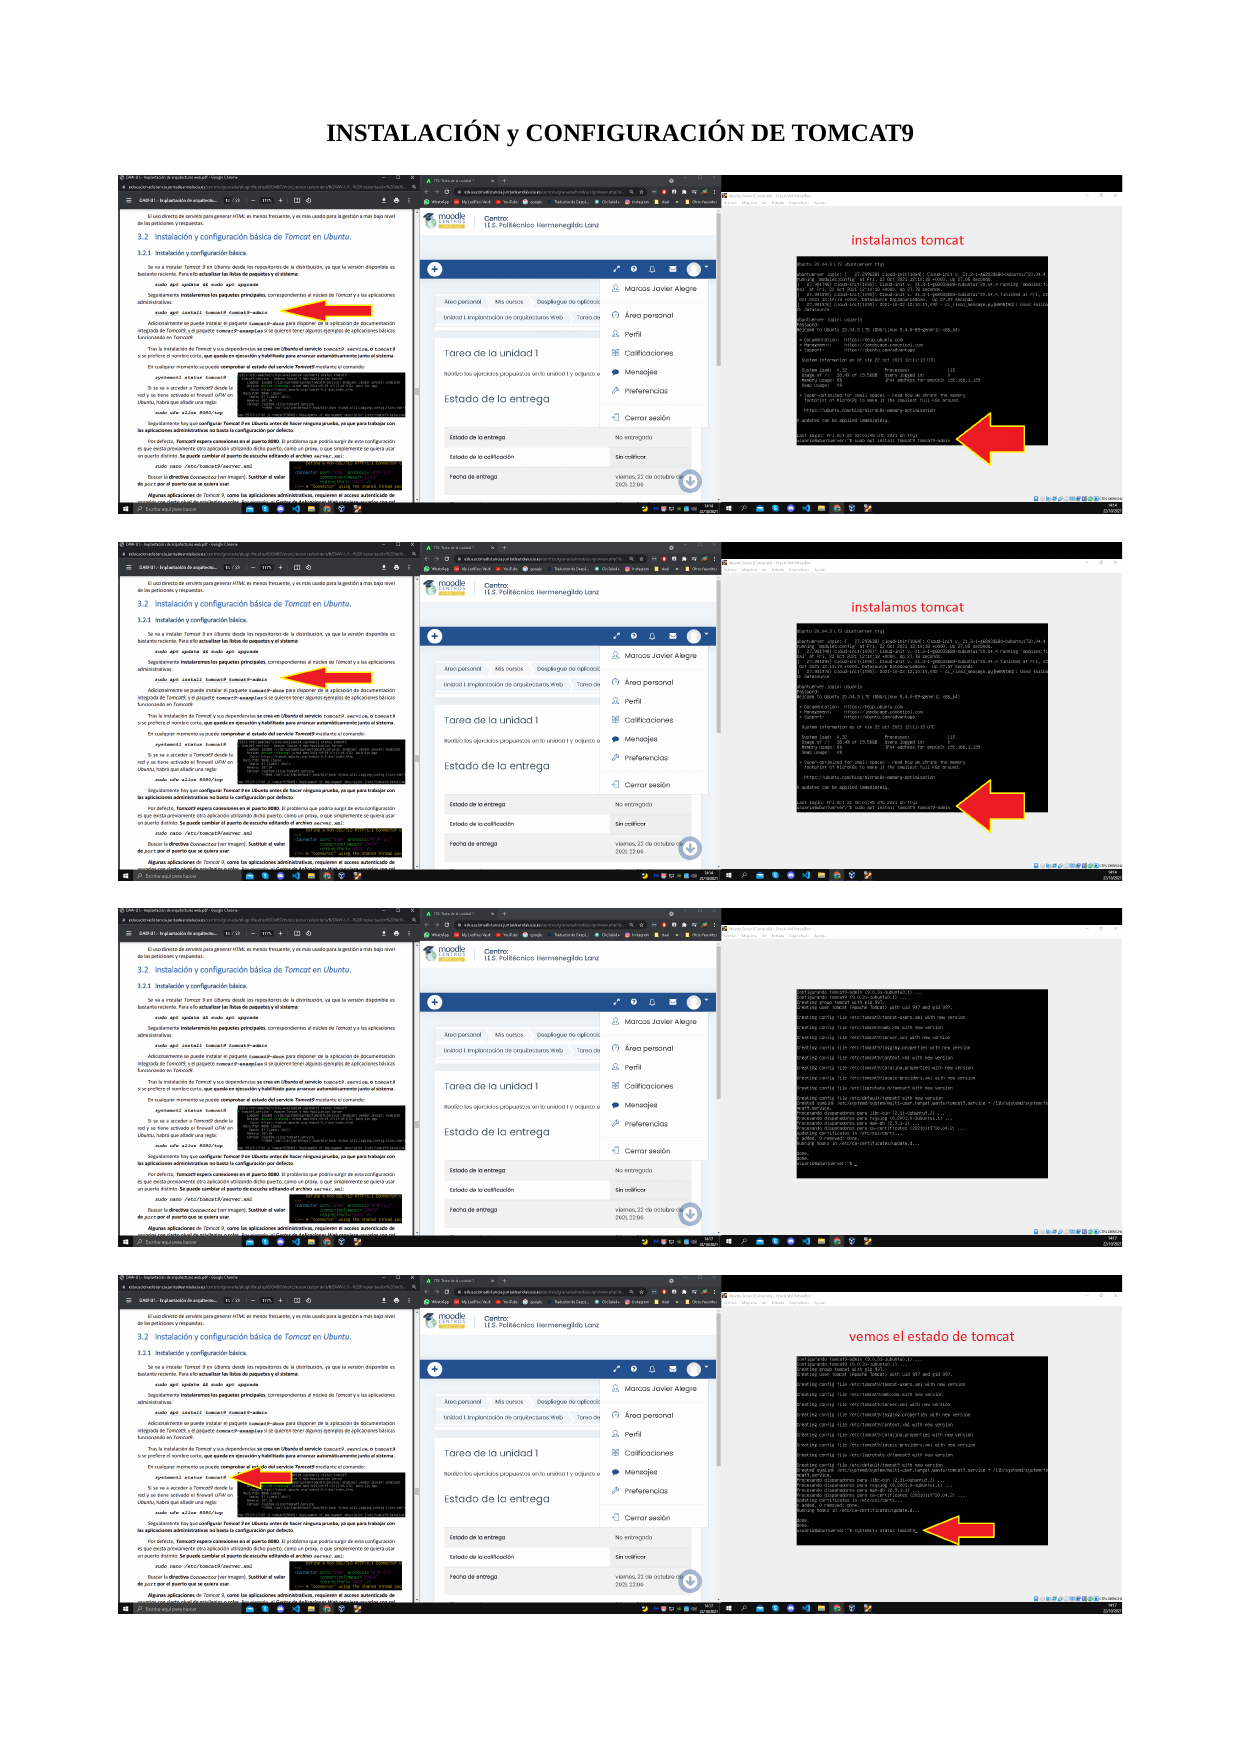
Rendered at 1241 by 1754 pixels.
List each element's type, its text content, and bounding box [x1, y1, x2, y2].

picture [118, 175, 1123, 514]
picture [118, 908, 1123, 1247]
picture [118, 1275, 1123, 1614]
text INSTALACIÓN y CONFIGURACIÓN DE TOMCAT9 [118, 118, 1122, 147]
picture [118, 542, 1123, 881]
